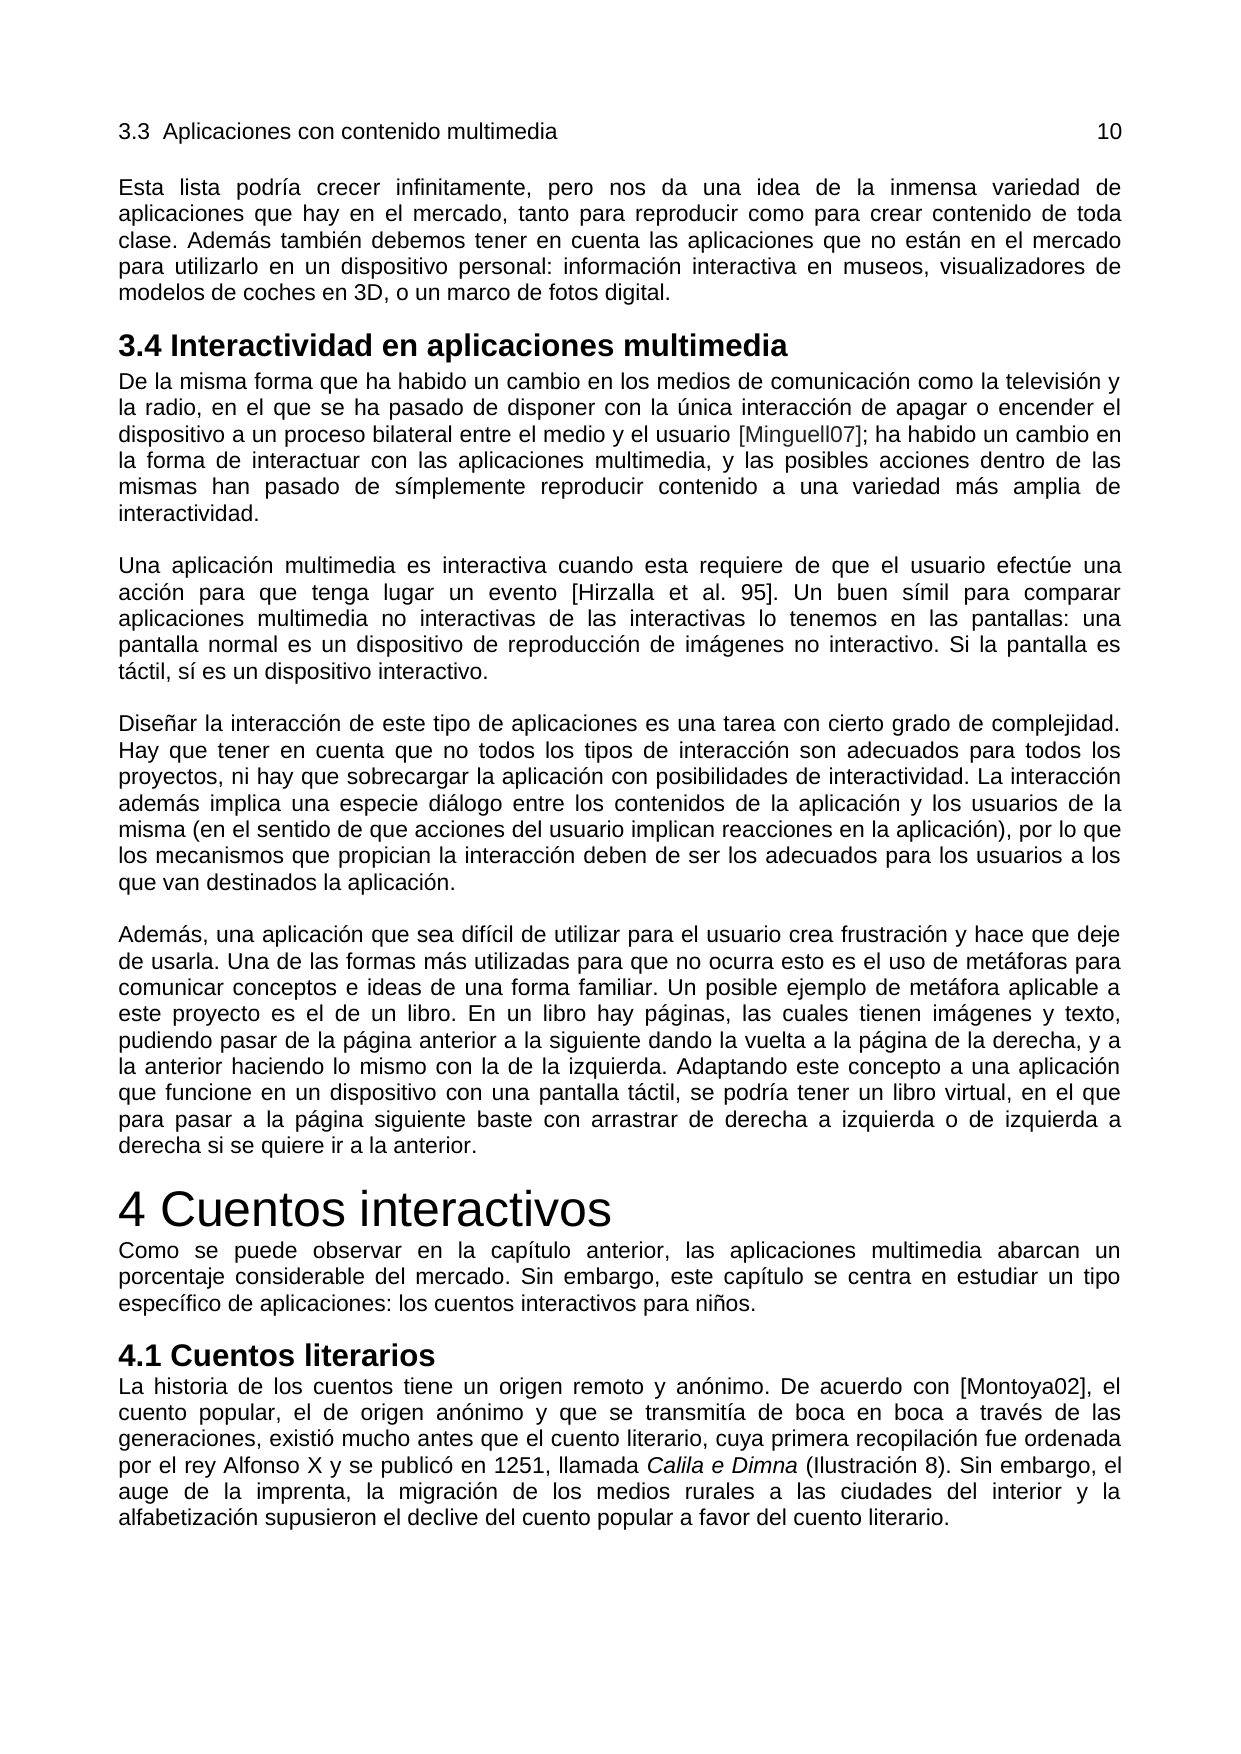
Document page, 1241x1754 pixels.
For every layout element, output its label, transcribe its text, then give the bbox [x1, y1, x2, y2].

text Como se puede observar en la capítulo anterior, las aplicaciones multimedia abarcan un porcentaje considerable del mercado. Sin embargo, este capítulo se centra en estudiar un tipo específico de aplicaciones: los cuentos interactivos para niños. [118, 1237, 1122, 1316]
text Además, una aplicación que sea difícil de utilizar para el usuario crea frustración y hace que deje de usarla. Una de las formas más utilizadas para que no ocurra esto es el uso de metáforas para comunicar conceptos e ideas de una forma familiar. Un posible ejemplo de metáfora aplicable a este proyecto es el de un libro. En un libro hay páginas, las cuales tienen imágenes y texto, pudiendo pasar de la página anterior a la siguiente dando la vuelta a la página de la derecha, y a la anterior haciendo lo mismo con la de la izquierda. Adaptando este concepto a una aplicación que funcione en un dispositivo con una pantalla táctil, se podría tener un libro virtual, en el que para pasar a la página siguiente baste con arrastrar de derecha a izquierda o de izquierda a derecha si se quiere ir a la anterior. [118, 921, 1122, 1158]
text De la misma forma que ha habido un cambio en los medios de comunicación como la televisión y la radio, en el que se ha pasado de disponer con la única interacción de apagar o encender el dispositivo a un proceso bilateral entre el medio y el usuario [Minguell07]; ha habido un cambio en la forma de interactuar con las aplicaciones multimedia, y las posibles acciones dentro de las mismas han pasado de símplemente reproducir contenido a una variedad más amplia de interactividad. [118, 368, 1122, 526]
subtitle Cuentos interactivos [118, 1179, 1122, 1237]
text Una aplicación multimedia es interactiva cuando esta requiere de que el usuario efectúe una acción para que tenga lugar un evento [Hirzalla et al. 95]. Un buen símil para comparar aplicaciones multimedia no interactivas de las interactivas lo tenemos en las pantallas: una pantalla normal es un dispositivo de reproducción de imágenes no interactivo. Si la pantalla es táctil, sí es un dispositivo interactivo. [118, 552, 1122, 684]
text Esta lista podría crecer infinitamente, pero nos da una idea de la inmensa variedad de aplicaciones que hay en el mercado, tanto para reproducir como para crear contenido de toda clase. Además también debemos tener en cuenta las aplicaciones que no están en el mercado para utilizarlo en un dispositivo personal: información interactiva en museos, visualizadores de modelos de coches en 3D, o un marco de fotos digital. [118, 174, 1122, 306]
subtitle Cuentos literarios [118, 1337, 1122, 1373]
text Diseñar la interacción de este tipo de aplicaciones es una tarea con cierto grado de complejidad. Hay que tener en cuenta que no todos los tipos de interacción son adecuados para todos los proyectos, ni hay que sobrecargar la aplicación con posibilidades de interactividad. La interacción además implica una especie diálogo entre los contenidos de la aplicación y los usuarios de la misma (en el sentido de que acciones del usuario implican reacciones en la aplicación), por lo que los mecanismos que propician la interacción deben de ser los adecuados para los usuarios a los que van destinados la aplicación. [118, 710, 1122, 895]
subtitle Interactividad en aplicaciones multimedia [118, 327, 1122, 362]
text La historia de los cuentos tiene un origen remoto y anónimo. De acuerdo con [Montoya02], el cuento popular, el de origen anónimo y que se transmitía de boca en boca a través de las generaciones, existió mucho antes que el cuento literario, cuya primera recopilación fue ordenada por el rey Alfonso X y se publicó en 1251, llamada Calila e Dimna (Ilustración 8). Sin embargo, el auge de la imprenta, la migración de los medios rurales a las ciudades del interior y la alfabetización supusieron el declive del cuento popular a favor del cuento literario. [118, 1373, 1122, 1531]
